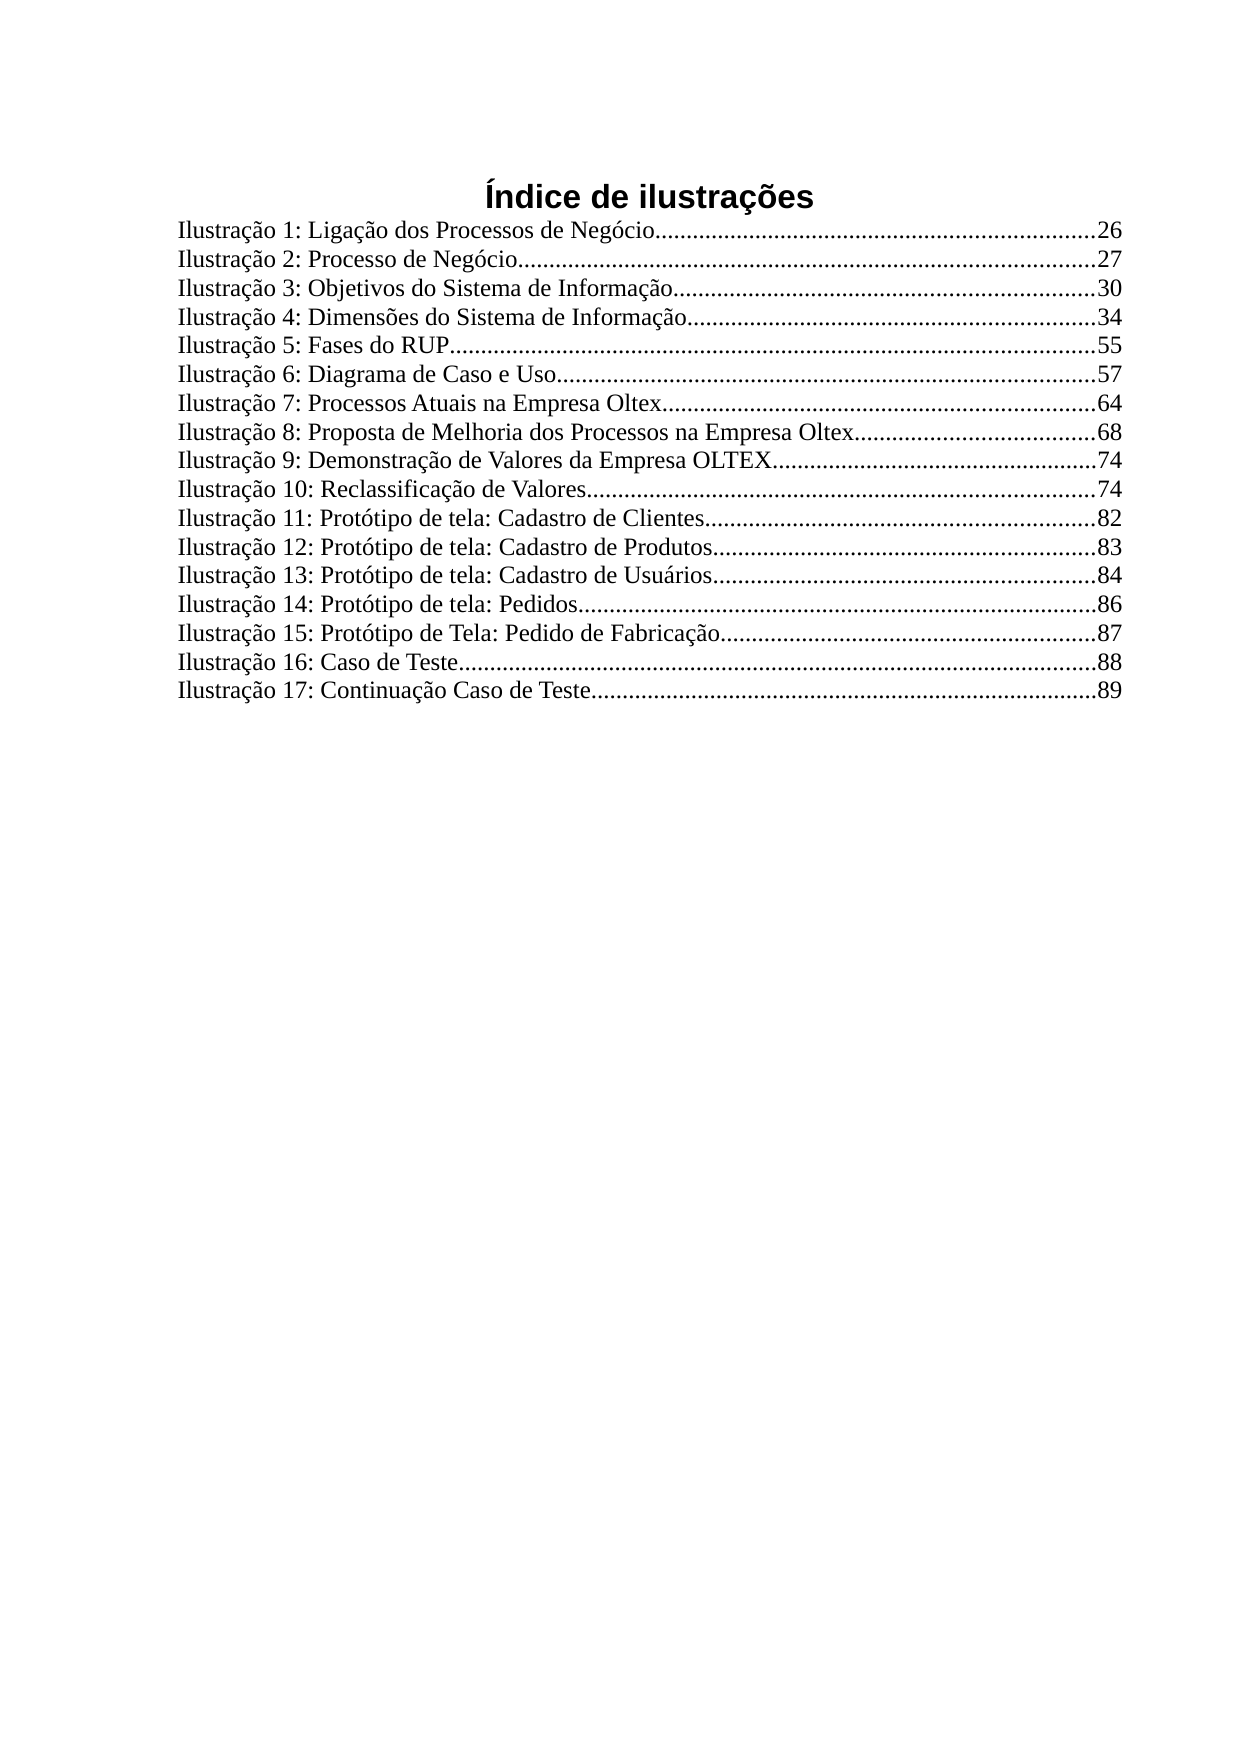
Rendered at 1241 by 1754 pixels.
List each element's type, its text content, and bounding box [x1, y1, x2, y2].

text Ilustração 5: Fases do RUP 55 [177, 331, 1122, 359]
text Ilustração 14: Protótipo de tela: Pedidos 86 [177, 589, 1122, 618]
text Ilustração 16: Caso de Teste 88 [177, 647, 1122, 676]
text Ilustração 9: Demonstração de Valores da Empresa OLTEX 74 [177, 446, 1122, 474]
text Ilustração 11: Protótipo de tela: Cadastro de Clientes 82 [177, 503, 1122, 532]
text Ilustração 12: Protótipo de tela: Cadastro de Produtos 83 [177, 532, 1122, 561]
text Ilustração 17: Continuação Caso de Teste 89 [177, 676, 1122, 704]
subtitle Índice de ilustrações [177, 177, 1122, 216]
text Ilustração 15: Protótipo de Tela: Pedido de Fabricação 87 [177, 618, 1122, 647]
text Ilustração 4: Dimensões do Sistema de Informação 34 [177, 302, 1122, 331]
text Ilustração 2: Processo de Negócio 27 [177, 244, 1122, 273]
text Ilustração 7: Processos Atuais na Empresa Oltex 64 [177, 388, 1122, 417]
text Ilustração 3: Objetivos do Sistema de Informação 30 [177, 273, 1122, 302]
text Ilustração 8: Proposta de Melhoria dos Processos na Empresa Oltex 68 [177, 417, 1122, 446]
text Ilustração 13: Protótipo de tela: Cadastro de Usuários 84 [177, 561, 1122, 589]
text Ilustração 10: Reclassificação de Valores 74 [177, 474, 1122, 503]
text Ilustração 6: Diagrama de Caso e Uso 57 [177, 359, 1122, 388]
text Ilustração 1: Ligação dos Processos de Negócio 26 [177, 216, 1122, 244]
